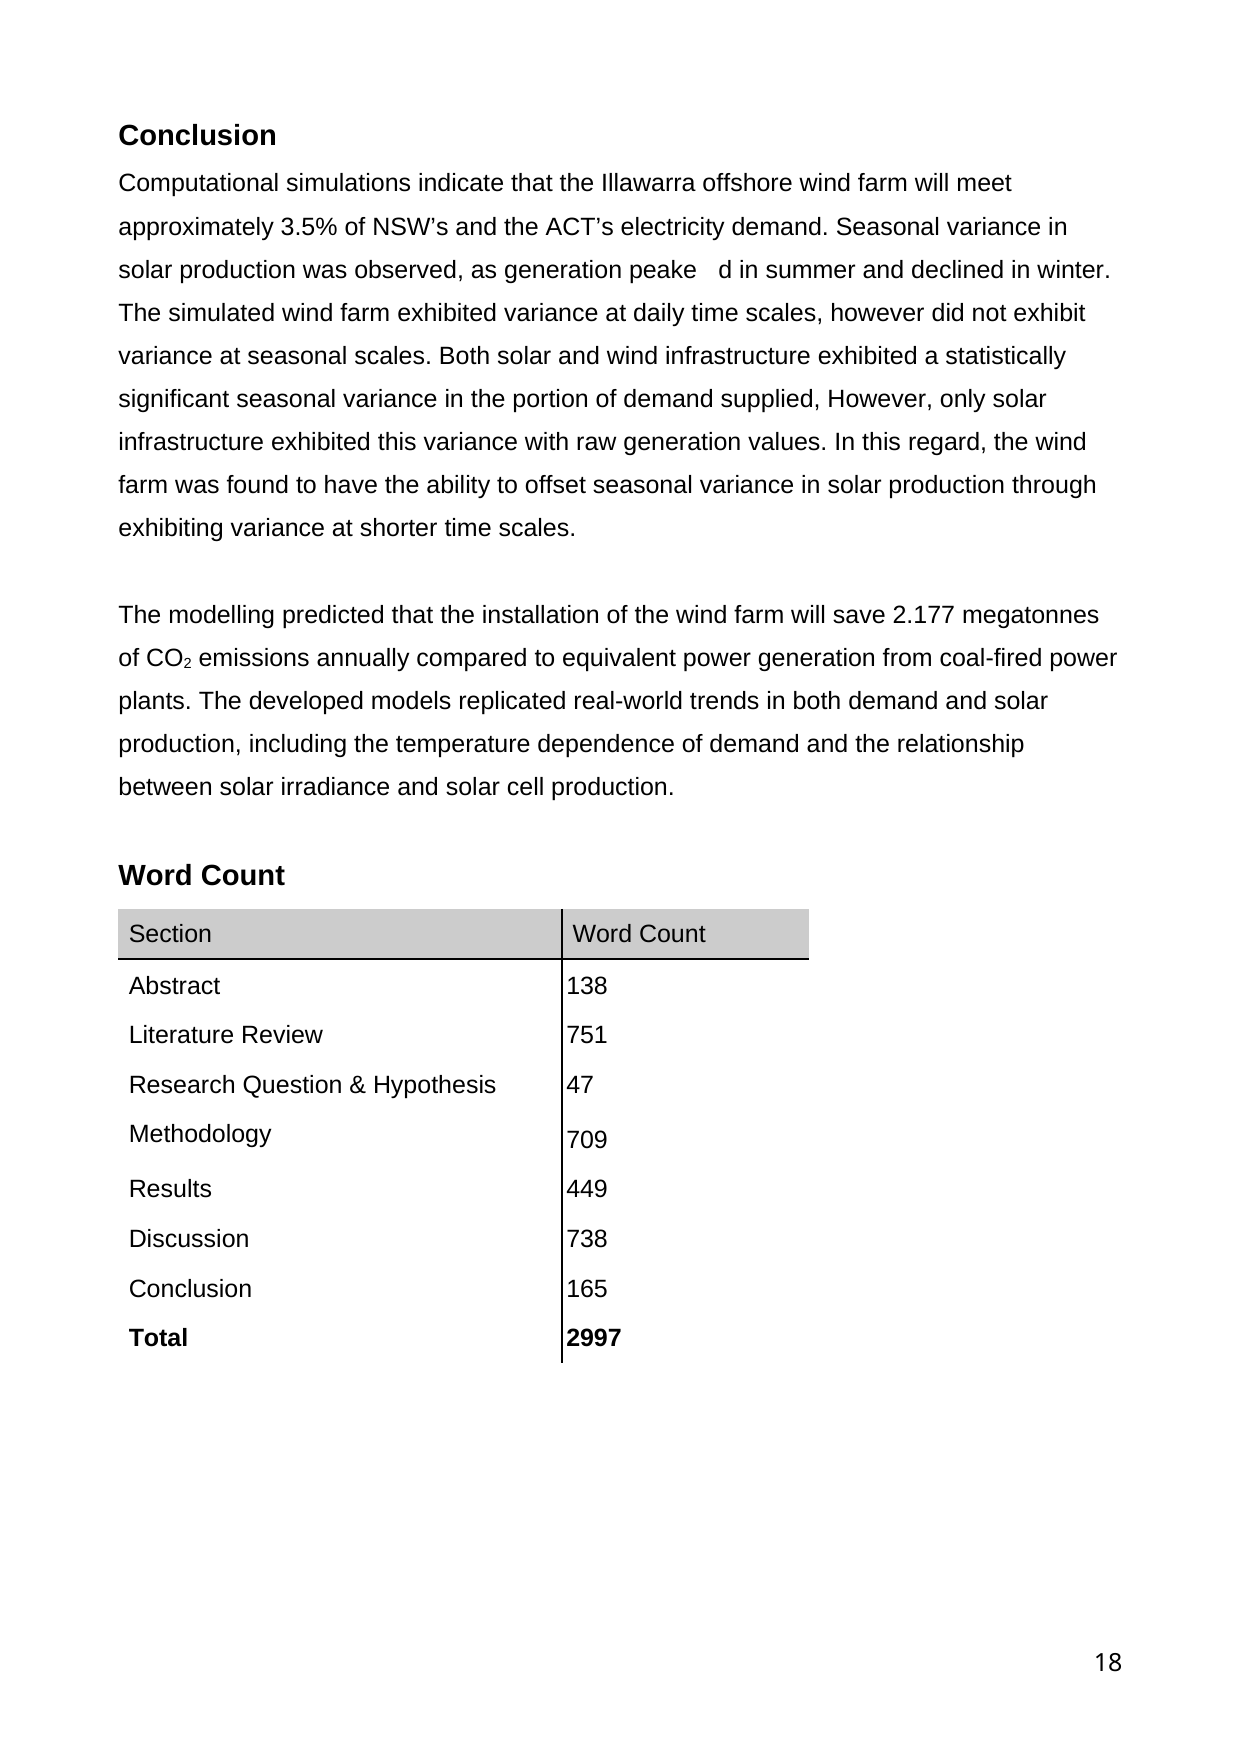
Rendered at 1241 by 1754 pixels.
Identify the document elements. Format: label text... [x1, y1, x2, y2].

table_cell Abstract [118, 960, 561, 1010]
table_cell Research Question & Hypothesis [118, 1060, 561, 1109]
subtitle Word Count [118, 858, 1122, 892]
table_cell 738 [563, 1214, 809, 1263]
text The modelling predicted that the installation of the wind farm will save 2.177 megatonnes of CO2 emissions annually compared to equivalent power generation from coal-fired power plants. The developed models replicated real-world trends in both demand and solar production, including the temperature dependence of demand and the relationship between solar irradiance and solar cell production. [118, 599, 1122, 801]
table_cell 709 [563, 1109, 809, 1164]
subtitle Conclusion [118, 118, 1122, 152]
table_cell Discussion [118, 1214, 561, 1263]
table_cell 449 [563, 1164, 809, 1214]
table_cell 165 [563, 1263, 809, 1313]
text Computational simulations indicate that the Illawarra offshore wind farm will meet approximately 3.5% of NSW’s and the ACT’s electricity demand. Seasonal variance in solar production was observed, as generation peake d in summer and declined in winter. The simulated wind farm exhibited variance at daily time scales, however did not exhibit variance at seasonal scales. Both solar and wind infrastructure exhibited a statistically significant seasonal variance in the portion of demand supplied, However, only solar infrastructure exhibited this variance with raw generation values. In this regard, the wind farm was found to have the ability to offset seasonal variance in solar production through exhibiting variance at shorter time scales. [118, 168, 1122, 542]
table_cell Conclusion [118, 1263, 561, 1313]
table_header Word Count [563, 909, 809, 958]
table_cell Results [118, 1164, 561, 1214]
table_header Section [118, 909, 561, 958]
table_cell 138 [563, 960, 809, 1010]
table_cell Methodology [118, 1109, 561, 1164]
table_cell 751 [563, 1010, 809, 1059]
table_cell 2997 [563, 1313, 809, 1362]
table_cell 47 [563, 1060, 809, 1109]
table_cell Literature Review [118, 1010, 561, 1059]
table_cell Total [118, 1313, 561, 1362]
